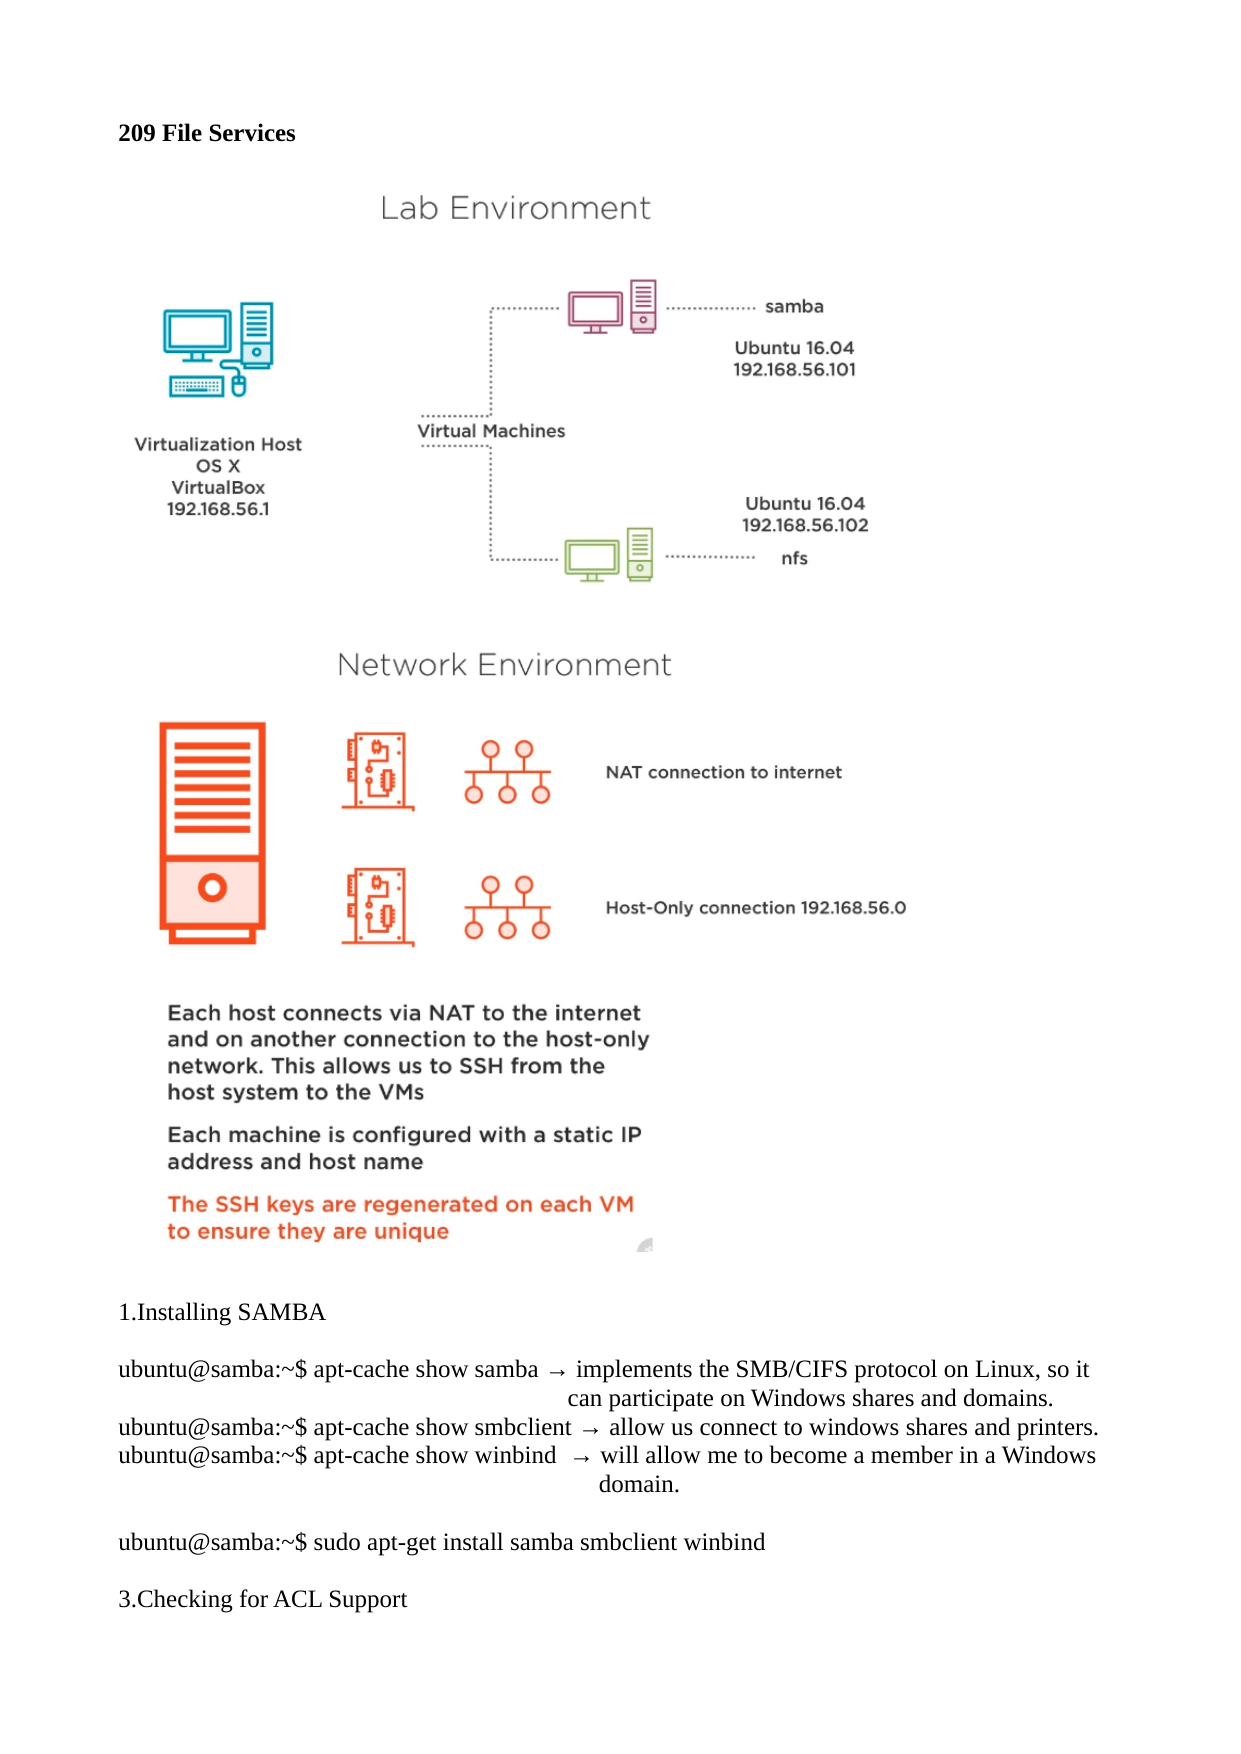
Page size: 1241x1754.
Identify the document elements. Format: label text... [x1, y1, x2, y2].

picture [162, 995, 653, 1252]
picture [122, 175, 884, 593]
text ubuntu@samba:~$ apt-cache show smbclient → allow us connect to windows shares and printers. [118, 1412, 1122, 1441]
text ubuntu@samba:~$ apt-cache show winbind → will allow me to become a member in a Windows [118, 1441, 1122, 1469]
text 209 File Services [118, 118, 1122, 147]
picture [134, 635, 914, 967]
text ubuntu@samba:~$ apt-cache show samba → implements the SMB/CIFS protocol on Linux, so it can participate on Windows shares and domains. [118, 1354, 1122, 1412]
text domain. [118, 1469, 1122, 1498]
text 3.Checking for ACL Support [118, 1584, 1122, 1613]
text 1.Installing SAMBA [118, 1297, 1122, 1326]
text ubuntu@samba:~$ sudo apt-get install samba smbclient winbind [118, 1527, 1122, 1556]
